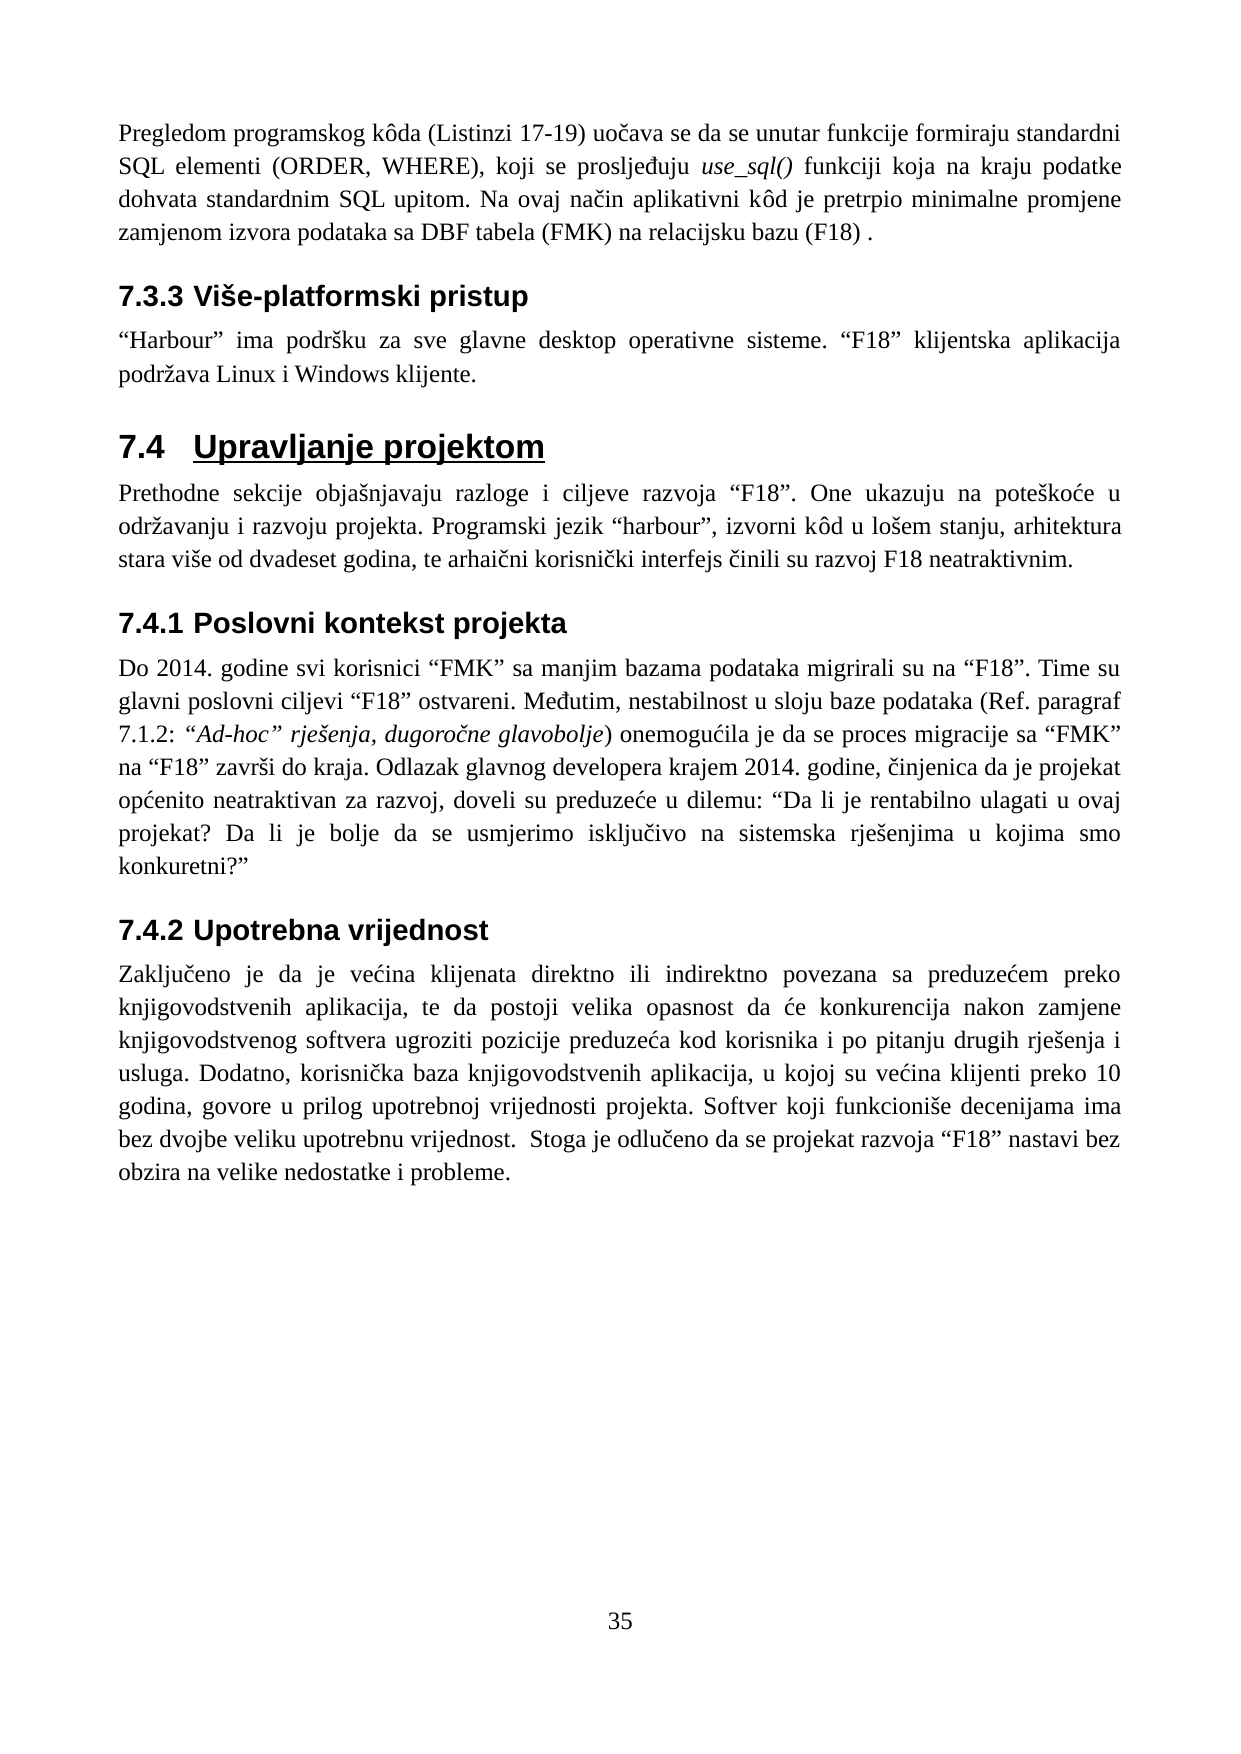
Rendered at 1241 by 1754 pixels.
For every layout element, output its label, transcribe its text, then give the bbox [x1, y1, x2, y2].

subtitle Upravljanje projektom [118, 427, 1122, 466]
subtitle Upotrebna vrijednost [118, 913, 1122, 947]
text Do 2014. godine svi korisnici “FMK” sa manjim bazama podataka migrirali su na “F18”. Time su glavni poslovni ciljevi “F18” ostvareni. Međutim, nestabilnost u sloju baze podataka (Ref. paragraf 7.1.2: “Ad-hoc” rješenja, dugoročne glavobolje) onemogućila je da se proces migracije sa “FMK” na “F18” završi do kraja. Odlazak glavnog developera krajem 2014. godine, činjenica da je projekat općenito neatraktivan za razvoj, doveli su preduzeće u dilemu: “Da li je rentabilno ulagati u ovaj projekat? Da li je bolje da se usmjerimo isključivo na sistemska rješenjima u kojima smo konkuretni?” [118, 653, 1122, 879]
text Prethodne sekcije objašnjavaju razloge i ciljeve razvoja “F18”. One ukazuju na poteškoće u održavanju i razvoju projekta. Programski jezik “harbour”, izvorni kôd u lošem stanju, arhitektura stara više od dvadeset godina, te arhaični korisnički interfejs činili su razvoj F18 neatraktivnim. [118, 478, 1122, 573]
subtitle Više-platformski pristup [118, 279, 1122, 313]
text Pregledom programskog kôda (Listinzi 17-19) uočava se da se unutar funkcije formiraju standardni SQL elementi (ORDER, WHERE), koji se prosljeđuju use_sql() funkciji koja na kraju podatke dohvata standardnim SQL upitom. Na ovaj način aplikativni kôd je pretrpio minimalne promjene zamjenom izvora podataka sa DBF tabela (FMK) na relacijsku bazu (F18) . [118, 118, 1122, 246]
text “Harbour” ima podršku za sve glavne desktop operativne sisteme. “F18” klijentska aplikacija podržava Linux i Windows klijente. [118, 326, 1122, 387]
subtitle Poslovni kontekst projekta [118, 606, 1122, 640]
text Zaključeno je da je većina klijenata direktno ili indirektno povezana sa preduzećem preko knjigovodstvenih aplikacija, te da postoji velika opasnost da će konkurencija nakon zamjene knjigovodstvenog softvera ugroziti pozicije preduzeća kod korisnika i po pitanju drugih rješenja i usluga. Dodatno, korisnička baza knjigovodstvenih aplikacija, u kojoj su većina klijenti preko 10 godina, govore u prilog upotrebnoj vrijednosti projekta. Softver koji funkcioniše decenijama ima bez dvojbe veliku upotrebnu vrijednost. Stoga je odlučeno da se projekat razvoja “F18” nastavi bez obzira na velike nedostatke i probleme. [118, 959, 1122, 1186]
